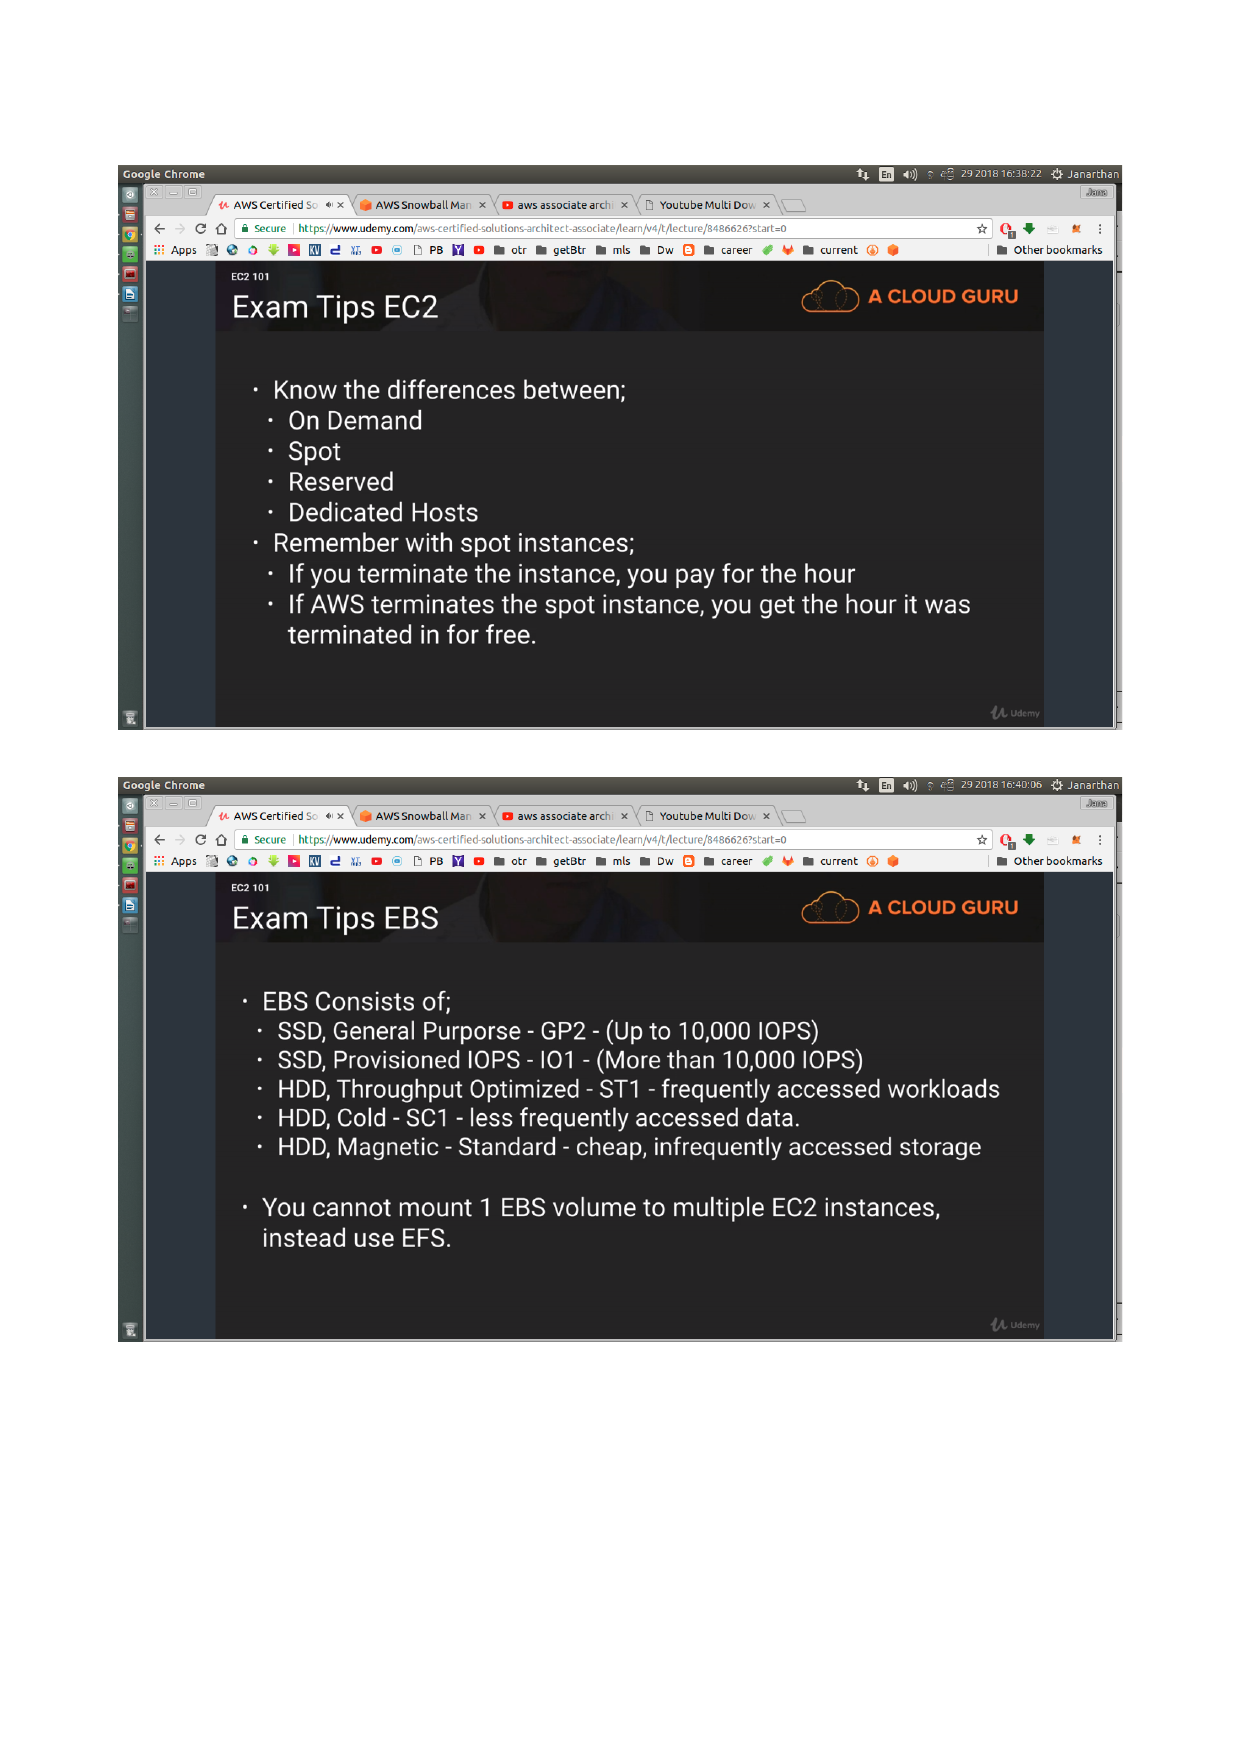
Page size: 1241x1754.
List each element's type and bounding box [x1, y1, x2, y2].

picture [118, 777, 1123, 1342]
picture [118, 165, 1123, 730]
